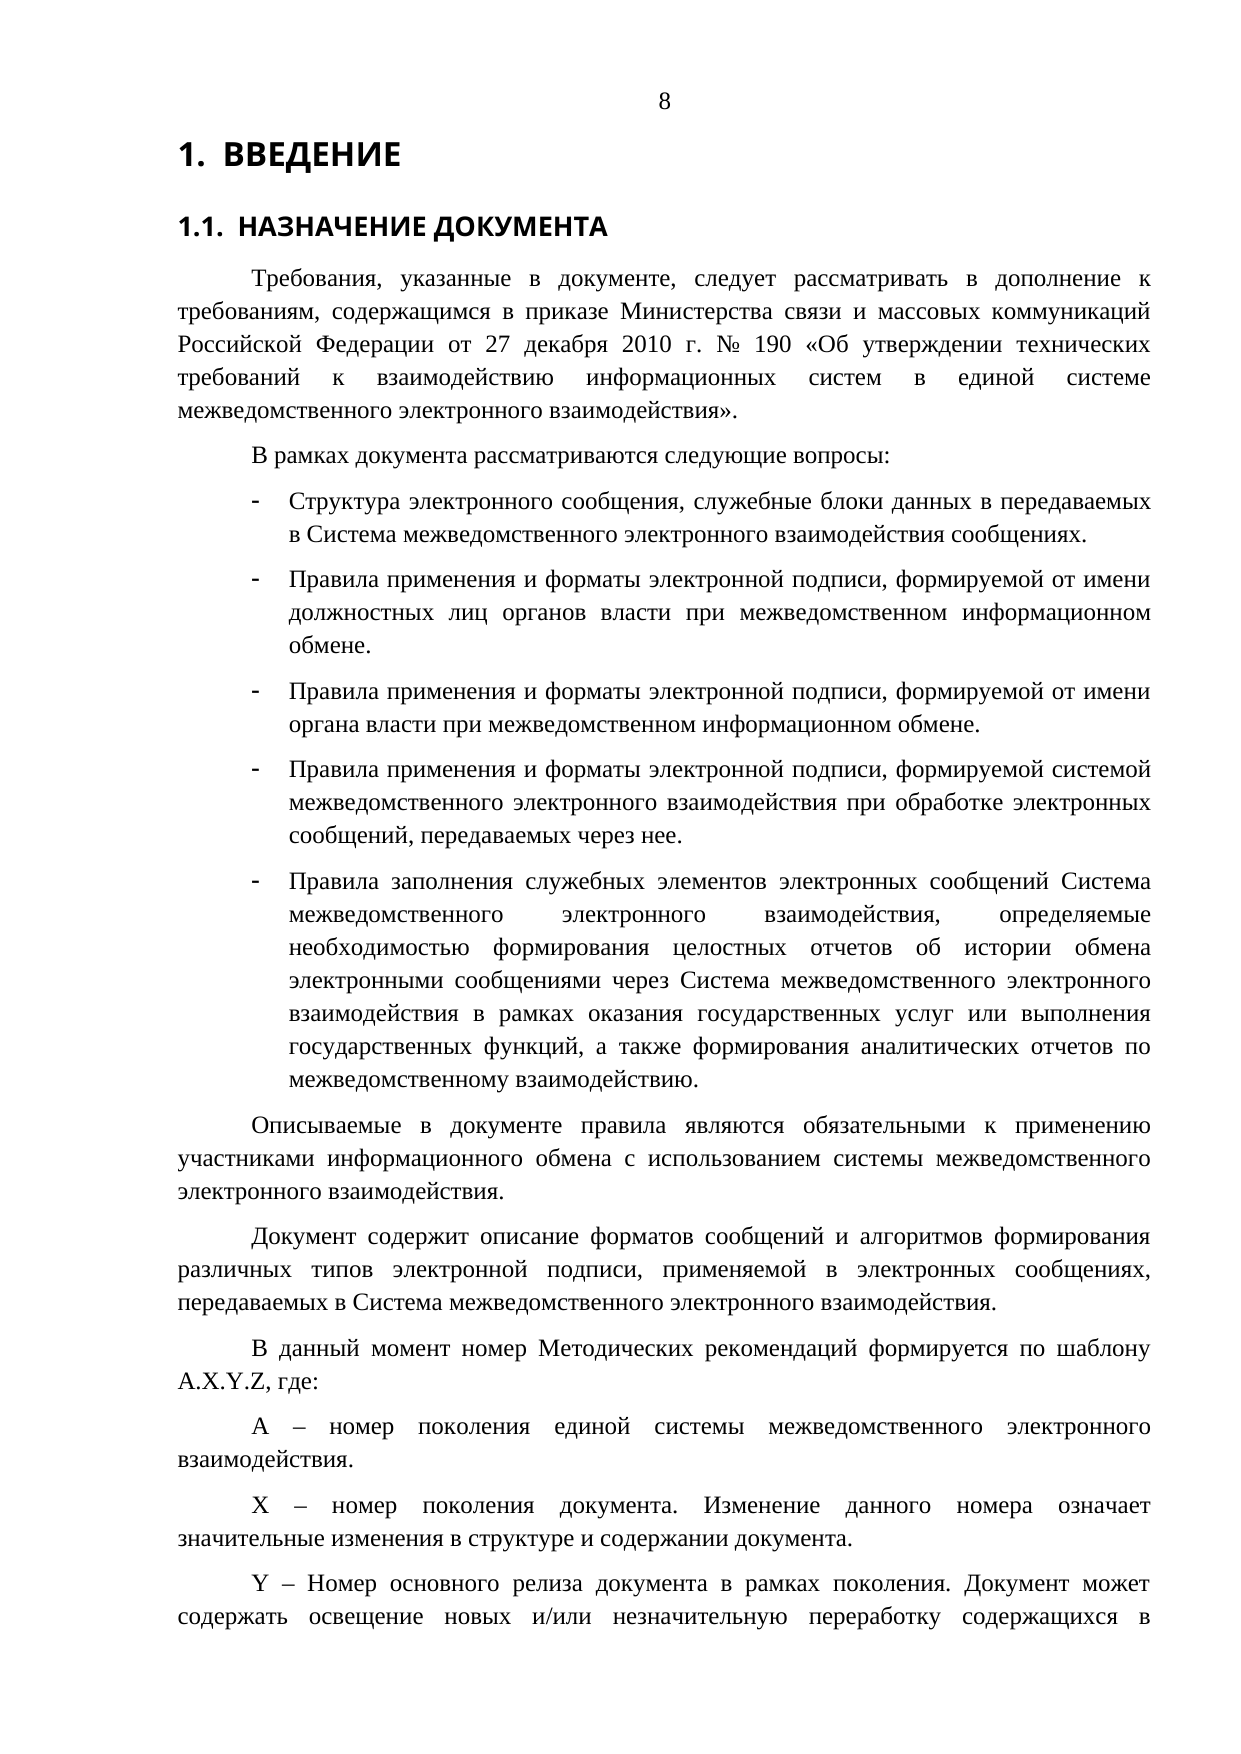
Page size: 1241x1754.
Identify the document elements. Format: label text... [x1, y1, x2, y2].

text В данный момент номер Методических рекомендаций формируется по шаблону A.X.Y.Z, где: [177, 1333, 1152, 1394]
list Правила применения и форматы электронной подписи, формируемой системой межведомственного электронного взаимодействия при обработке электронных сообщений, передаваемых через нее. [251, 754, 1152, 849]
subtitle Введение [177, 131, 1152, 176]
subtitle Назначение документа [177, 208, 1152, 245]
list Правила применения и форматы электронной подписи, формируемой от имени должностных лиц органов власти при межведомственном информационном обмене. [251, 564, 1152, 659]
list Правила заполнения служебных элементов электронных сообщений Система межведомственного электронного взаимодействия, определяемые необходимостью формирования целостных отчетов об истории обмена электронными сообщениями через Система межведомственного электронного взаимодействия в рамках оказания государственных услуг или выполнения государственных функций, а также формирования аналитических отчетов по межведомственному взаимодействию. [251, 866, 1152, 1093]
text Документ содержит описание форматов сообщений и алгоритмов формирования различных типов электронной подписи, применяемой в электронных сообщениях, передаваемых в Система межведомственного электронного взаимодействия. [177, 1221, 1152, 1316]
text В рамках документа рассматриваются следующие вопросы: [177, 440, 1152, 469]
text Требования, указанные в документе, следует рассматривать в дополнение к требованиям, содержащимся в приказе Министерства связи и массовых коммуникаций Российской Федерации от 27 декабря 2010 г. № 190 «Об утверждении технических требований к взаимодействию информационных систем в единой системе межведомственного электронного взаимодействия». [177, 263, 1152, 423]
list Структура электронного сообщения, служебные блоки данных в передаваемых в Система межведомственного электронного взаимодействия сообщениях. [251, 486, 1152, 548]
text Описываемые в документе правила являются обязательными к применению участниками информационного обмена с использованием системы межведомственного электронного взаимодействия. [177, 1110, 1152, 1204]
text A – номер поколения единой системы межведомственного электронного взаимодействия. [177, 1411, 1152, 1473]
list Правила применения и форматы электронной подписи, формируемой от имени органа власти при межведомственном информационном обмене. [251, 676, 1152, 738]
text Y – Номер основного релиза документа в рамках поколения. Документ может содержать освещение новых и/или незначительную переработку содержащихся в [177, 1568, 1152, 1630]
text X – номер поколения документа. Изменение данного номера означает значительные изменения в структуре и содержании документа. [177, 1490, 1152, 1552]
